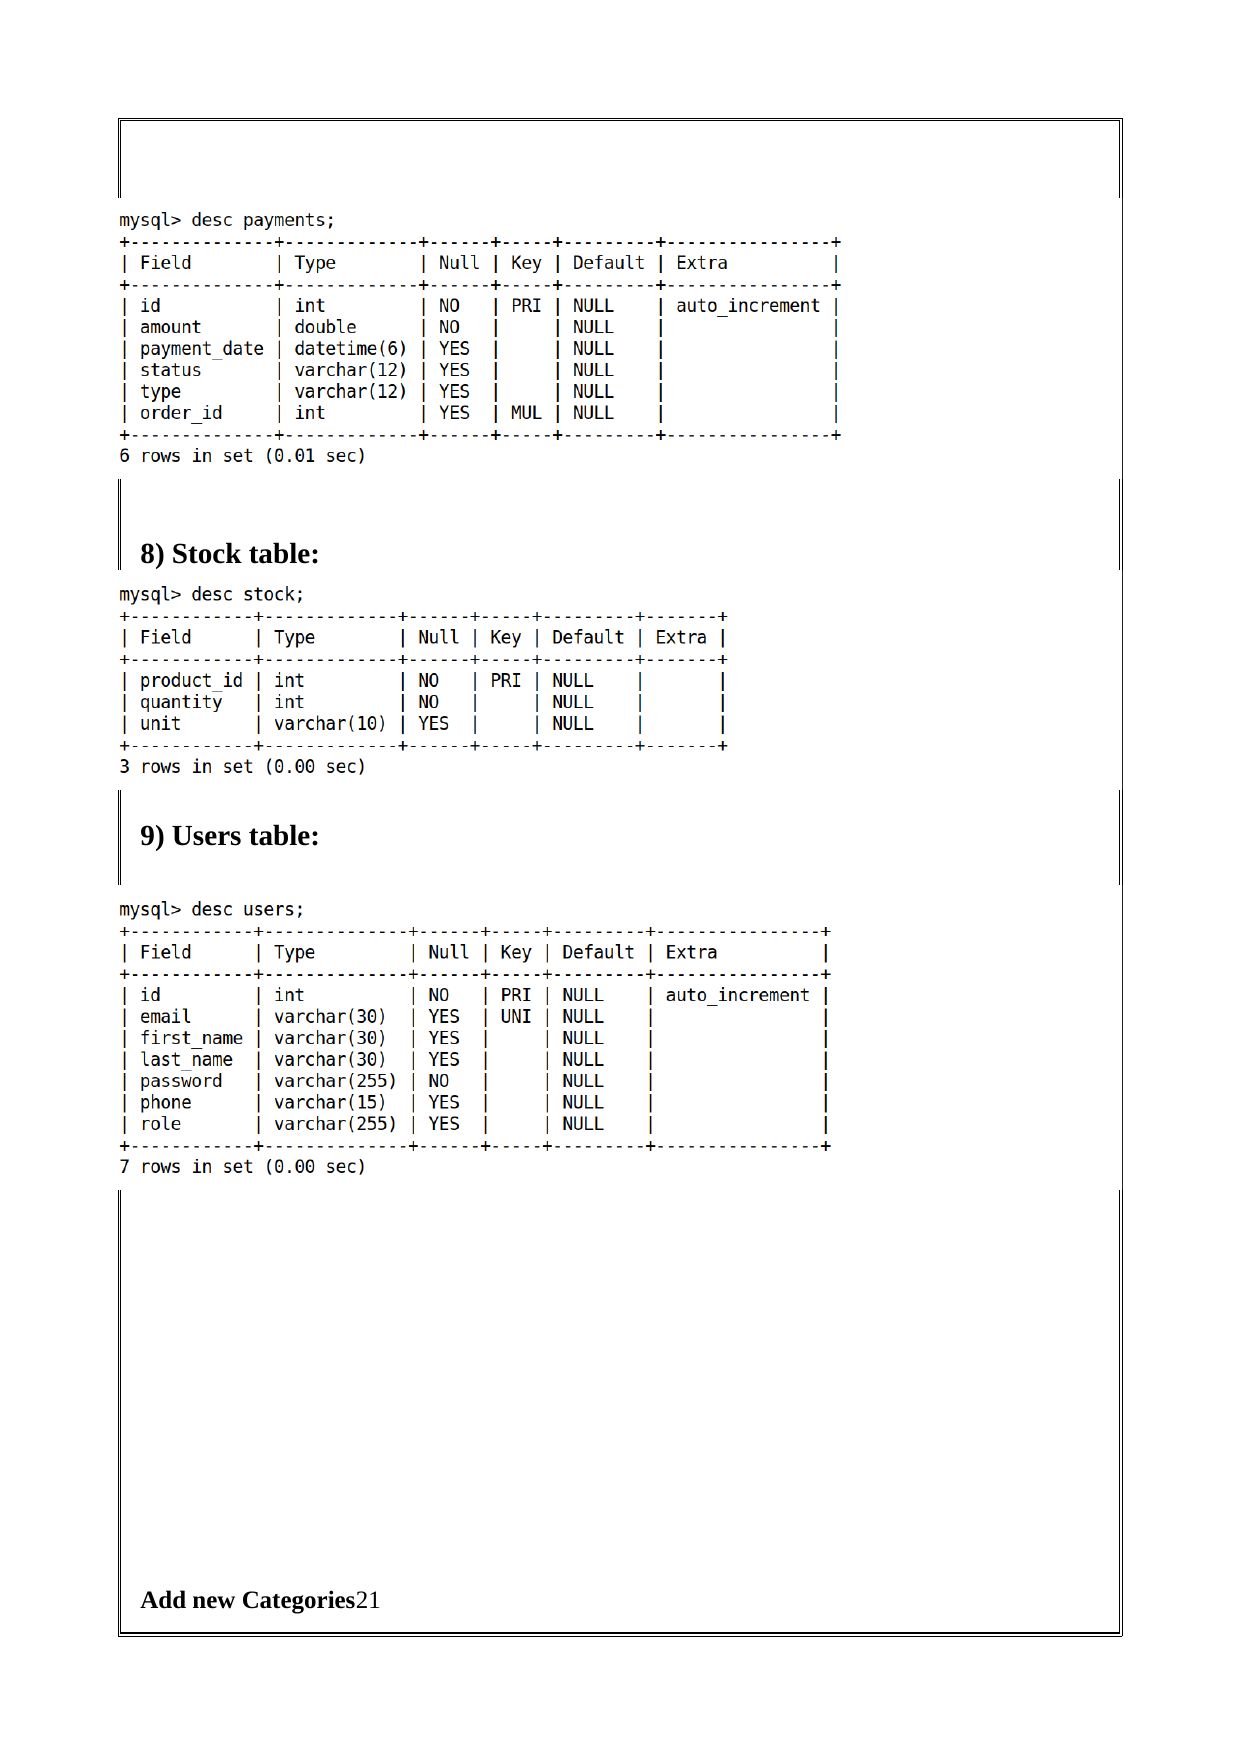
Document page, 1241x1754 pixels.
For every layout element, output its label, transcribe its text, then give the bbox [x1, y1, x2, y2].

text 9) Users table: [140, 818, 1100, 852]
picture [118, 885, 1123, 1190]
picture [118, 198, 1123, 479]
picture [118, 570, 1123, 790]
text 8) Stock table: [140, 536, 1100, 570]
